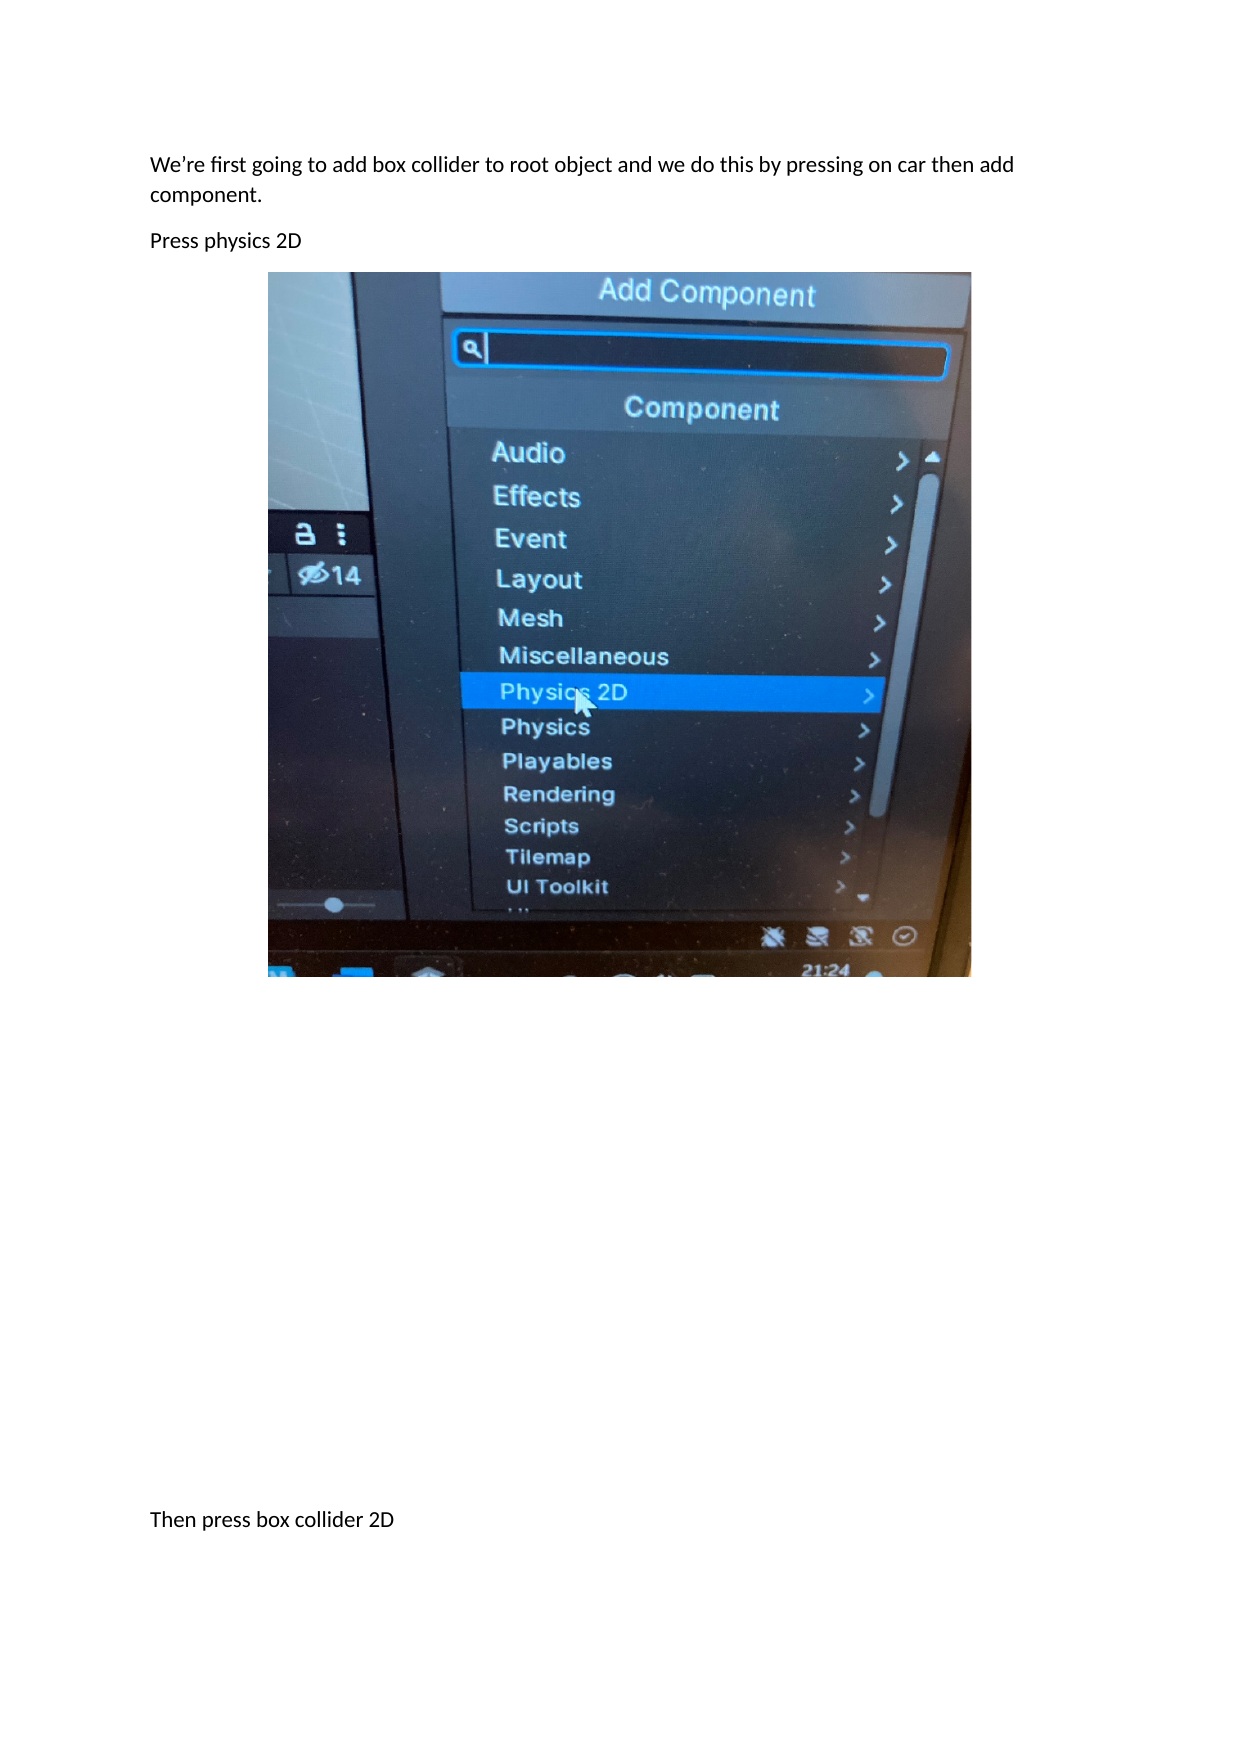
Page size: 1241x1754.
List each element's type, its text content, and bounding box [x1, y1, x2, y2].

text Press physics 2D [150, 226, 1090, 254]
text We’re first going to add box collider to root object and we do this by pressing on car then add component. [150, 150, 1090, 208]
text Then press box collider 2D [150, 1505, 1090, 1533]
